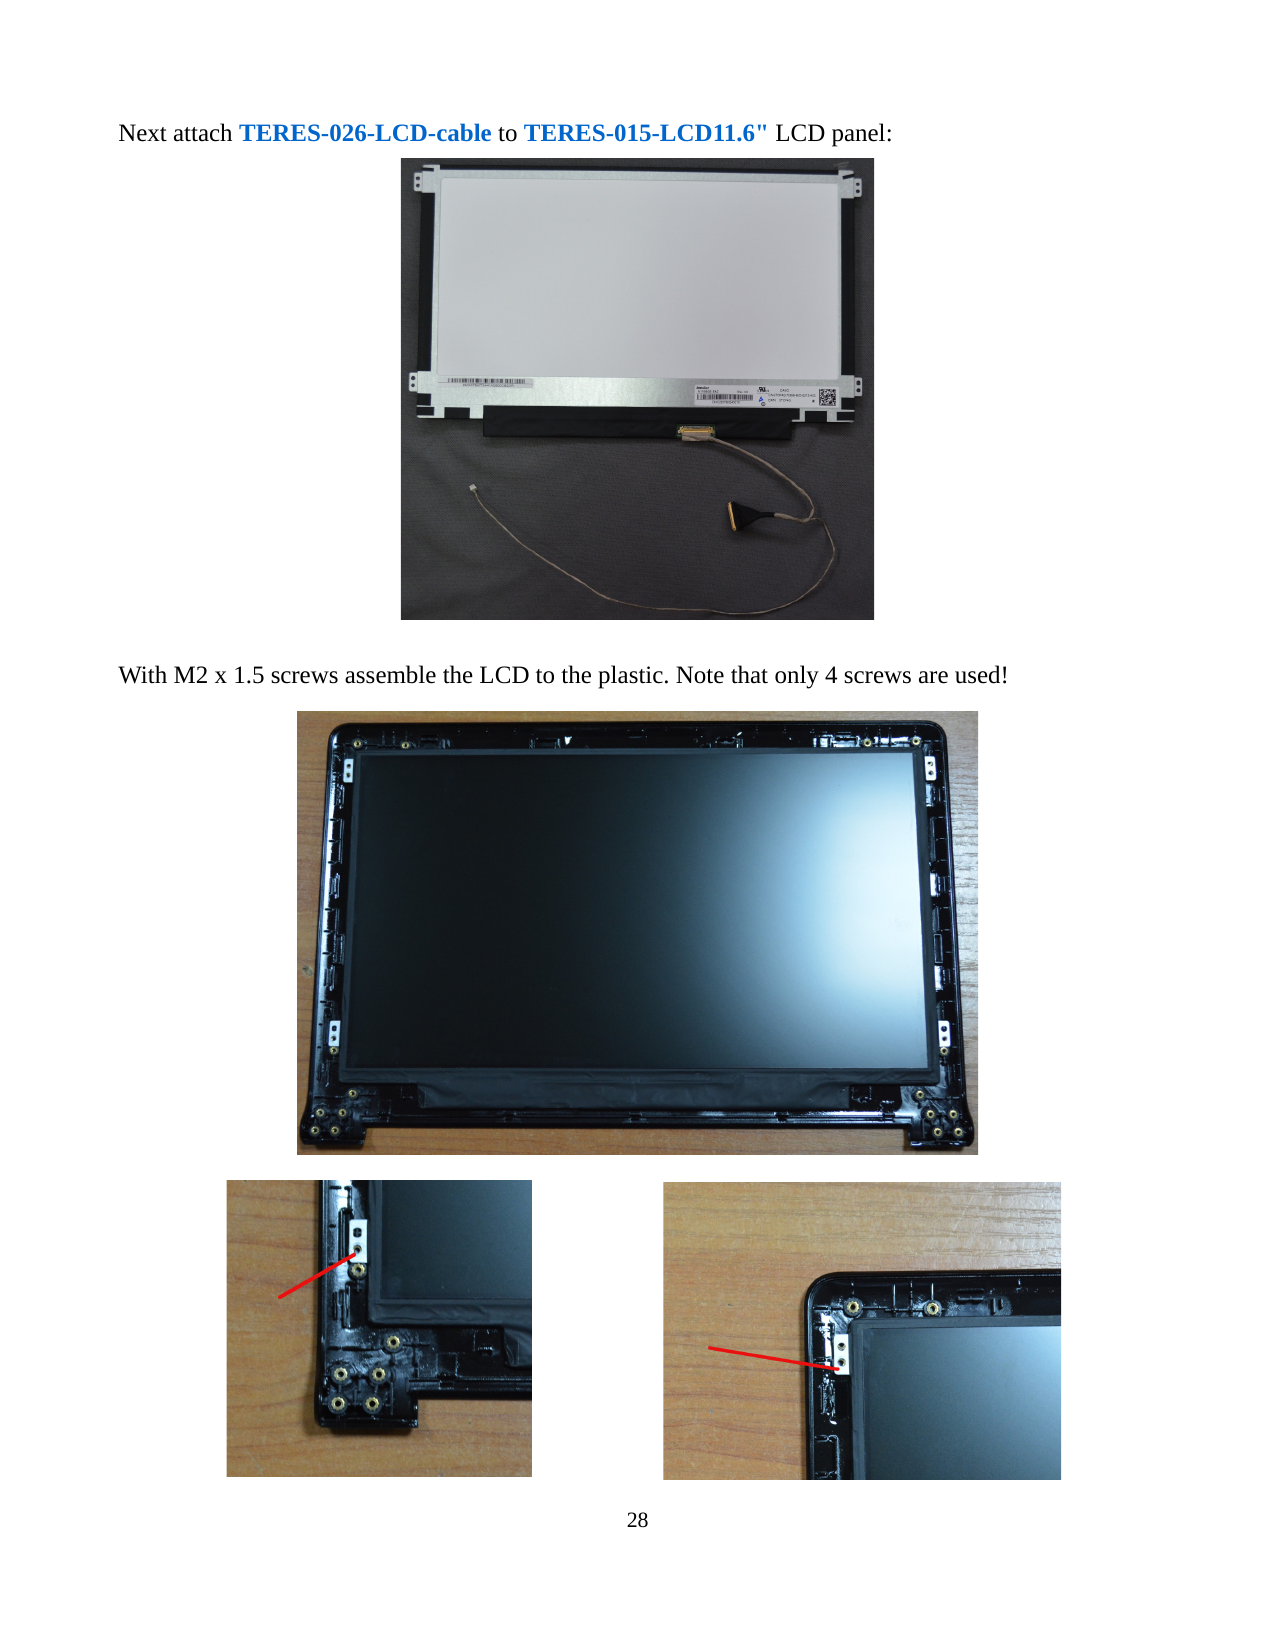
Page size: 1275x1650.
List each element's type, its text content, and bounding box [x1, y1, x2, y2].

text With M2 x 1.5 screws assemble the LCD to the plastic. Note that only 4 screws are used! [118, 660, 1157, 689]
picture [663, 1182, 1062, 1480]
text Next attach TERES-026-LCD-cable to TERES-015-LCD11.6" LCD panel: [118, 118, 1157, 147]
picture [400, 158, 875, 620]
picture [297, 711, 979, 1155]
picture [226, 1180, 532, 1477]
